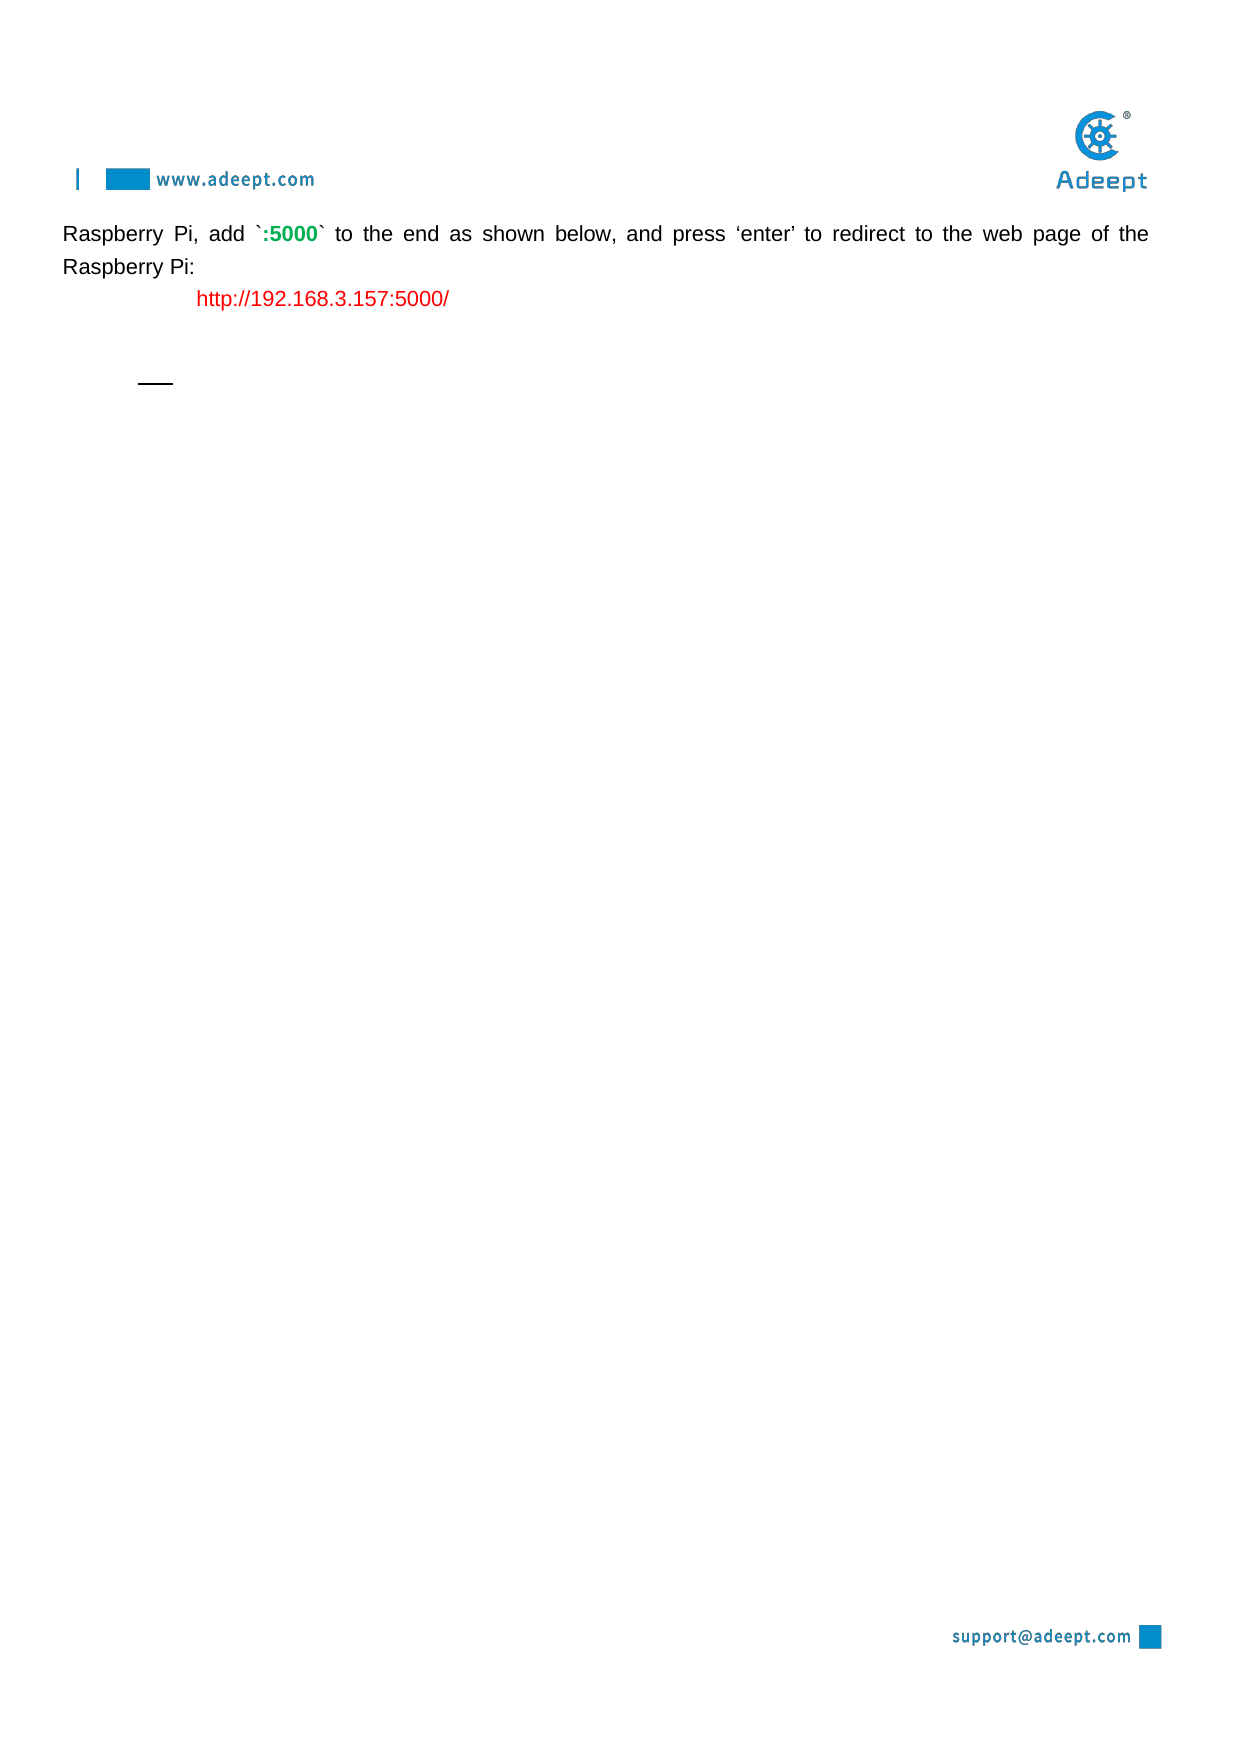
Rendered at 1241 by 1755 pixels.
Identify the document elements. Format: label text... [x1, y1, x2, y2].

text http://192.168.3.157:5000/ [196, 286, 1197, 312]
text Raspberry Pi, add `:5000` to the end as shown below, and press ‘enter’ to redirect to the web page of the Raspberry Pi: [62, 221, 1175, 279]
